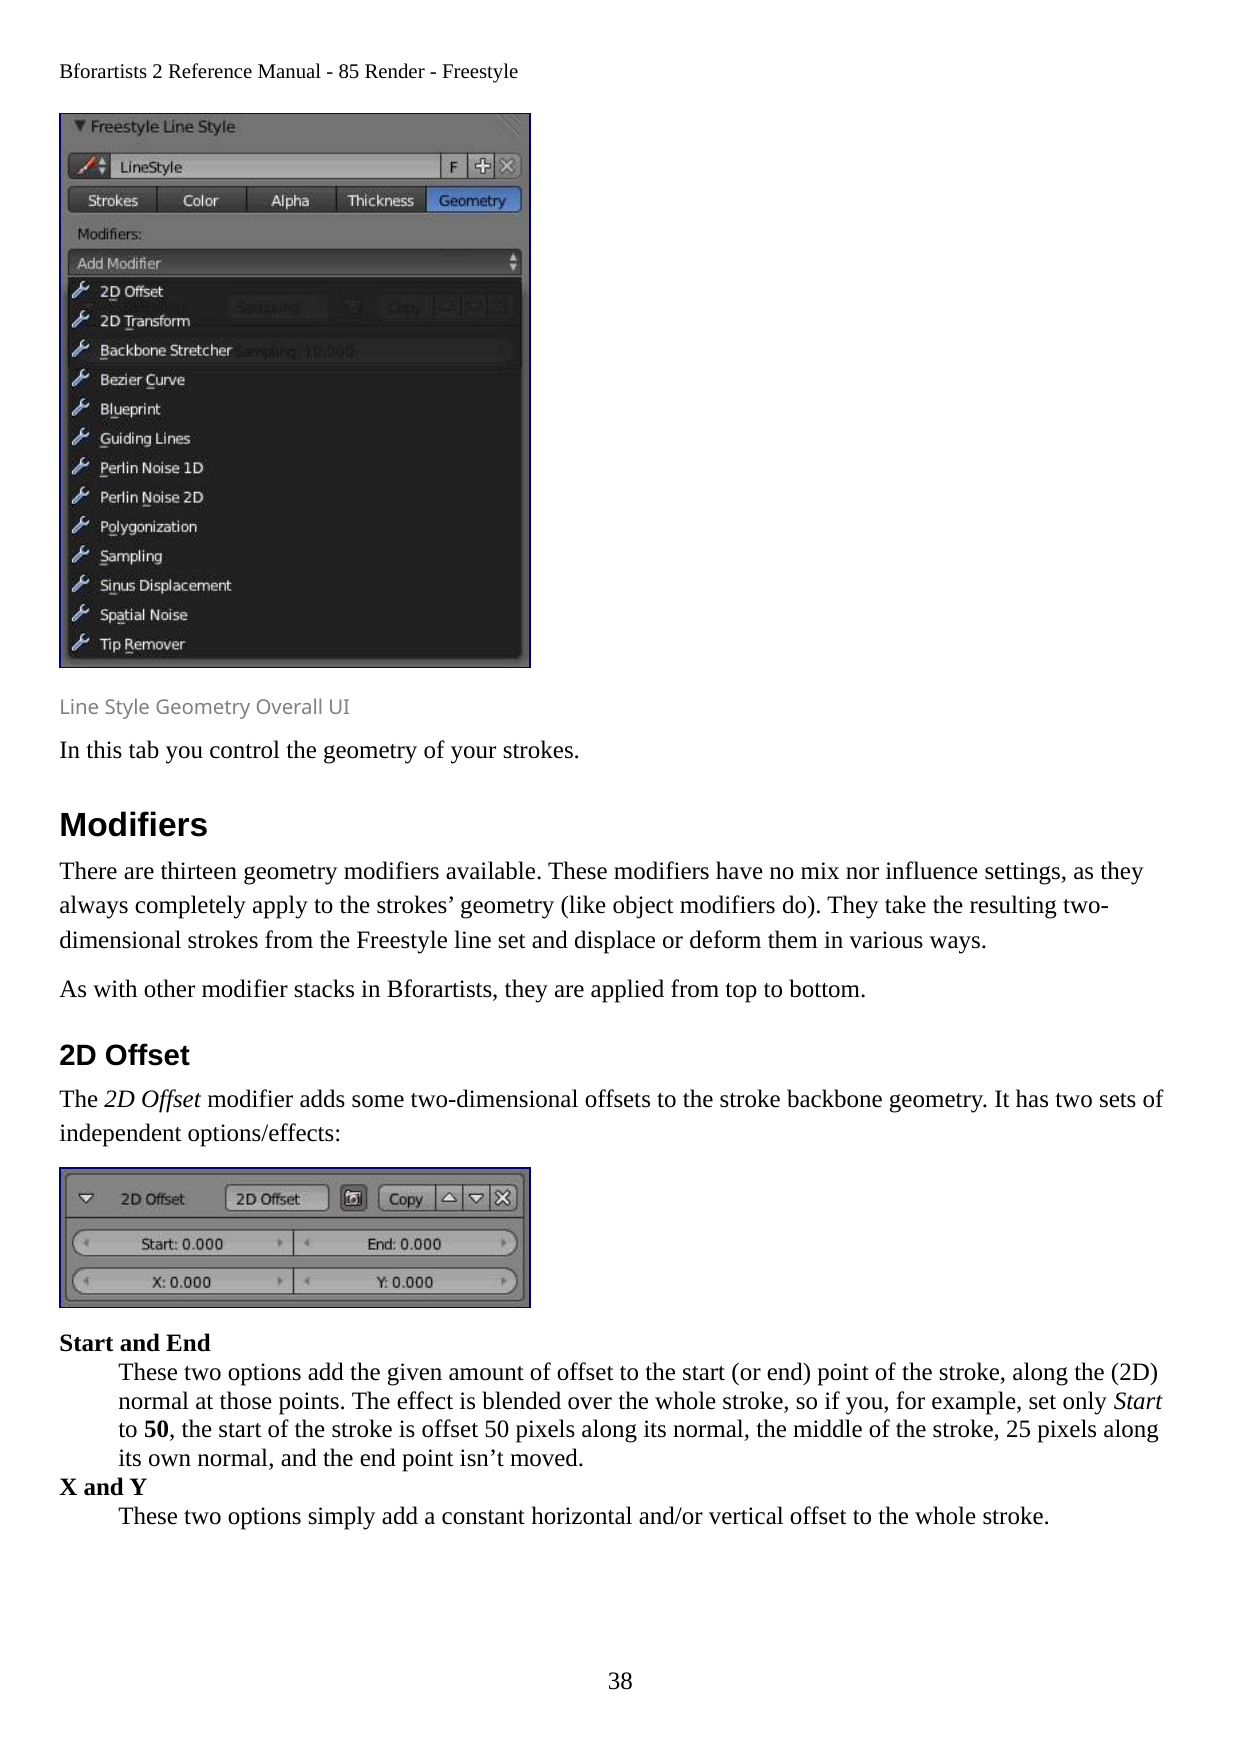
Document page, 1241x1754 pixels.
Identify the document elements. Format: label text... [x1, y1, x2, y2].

text Line Style Geometry Overall UI [59, 689, 1181, 720]
subtitle 2D Offset [59, 1037, 1181, 1071]
subtitle Start and End [59, 1328, 1181, 1357]
text In this tab you control the geometry of your strokes. [59, 735, 1181, 763]
picture [61, 114, 529, 667]
subtitle Modifiers [59, 804, 1181, 843]
text The 2D Offset modifier adds some two-dimensional offsets to the stroke backbone geometry. It has two sets of independent options/effects: [59, 1084, 1181, 1147]
picture [61, 1169, 529, 1307]
list These two options add the given amount of offset to the start (or end) point of the stroke, along the (2D) normal at those points. The effect is blended over the whole stroke, so if you, for example, set only Start to 50, the start of the stroke is offset 50 pixels along its normal, the middle of the stroke, 25 pixels along its own normal, and the end point isn’t moved. [118, 1357, 1181, 1472]
text As with other modifier stacks in Bforartists, they are applied from top to bottom. [59, 974, 1181, 1002]
list These two options simply add a constant horizontal and/or vertical offset to the whole stroke. [118, 1501, 1181, 1529]
subtitle X and Y [59, 1472, 1181, 1501]
text There are thirteen geometry modifiers available. These modifiers have no mix nor influence settings, as they always completely apply to the strokes’ geometry (like object modifiers do). They take the resulting two-dimensional strokes from the Freestyle line set and displace or deform them in various ways. [59, 856, 1181, 953]
